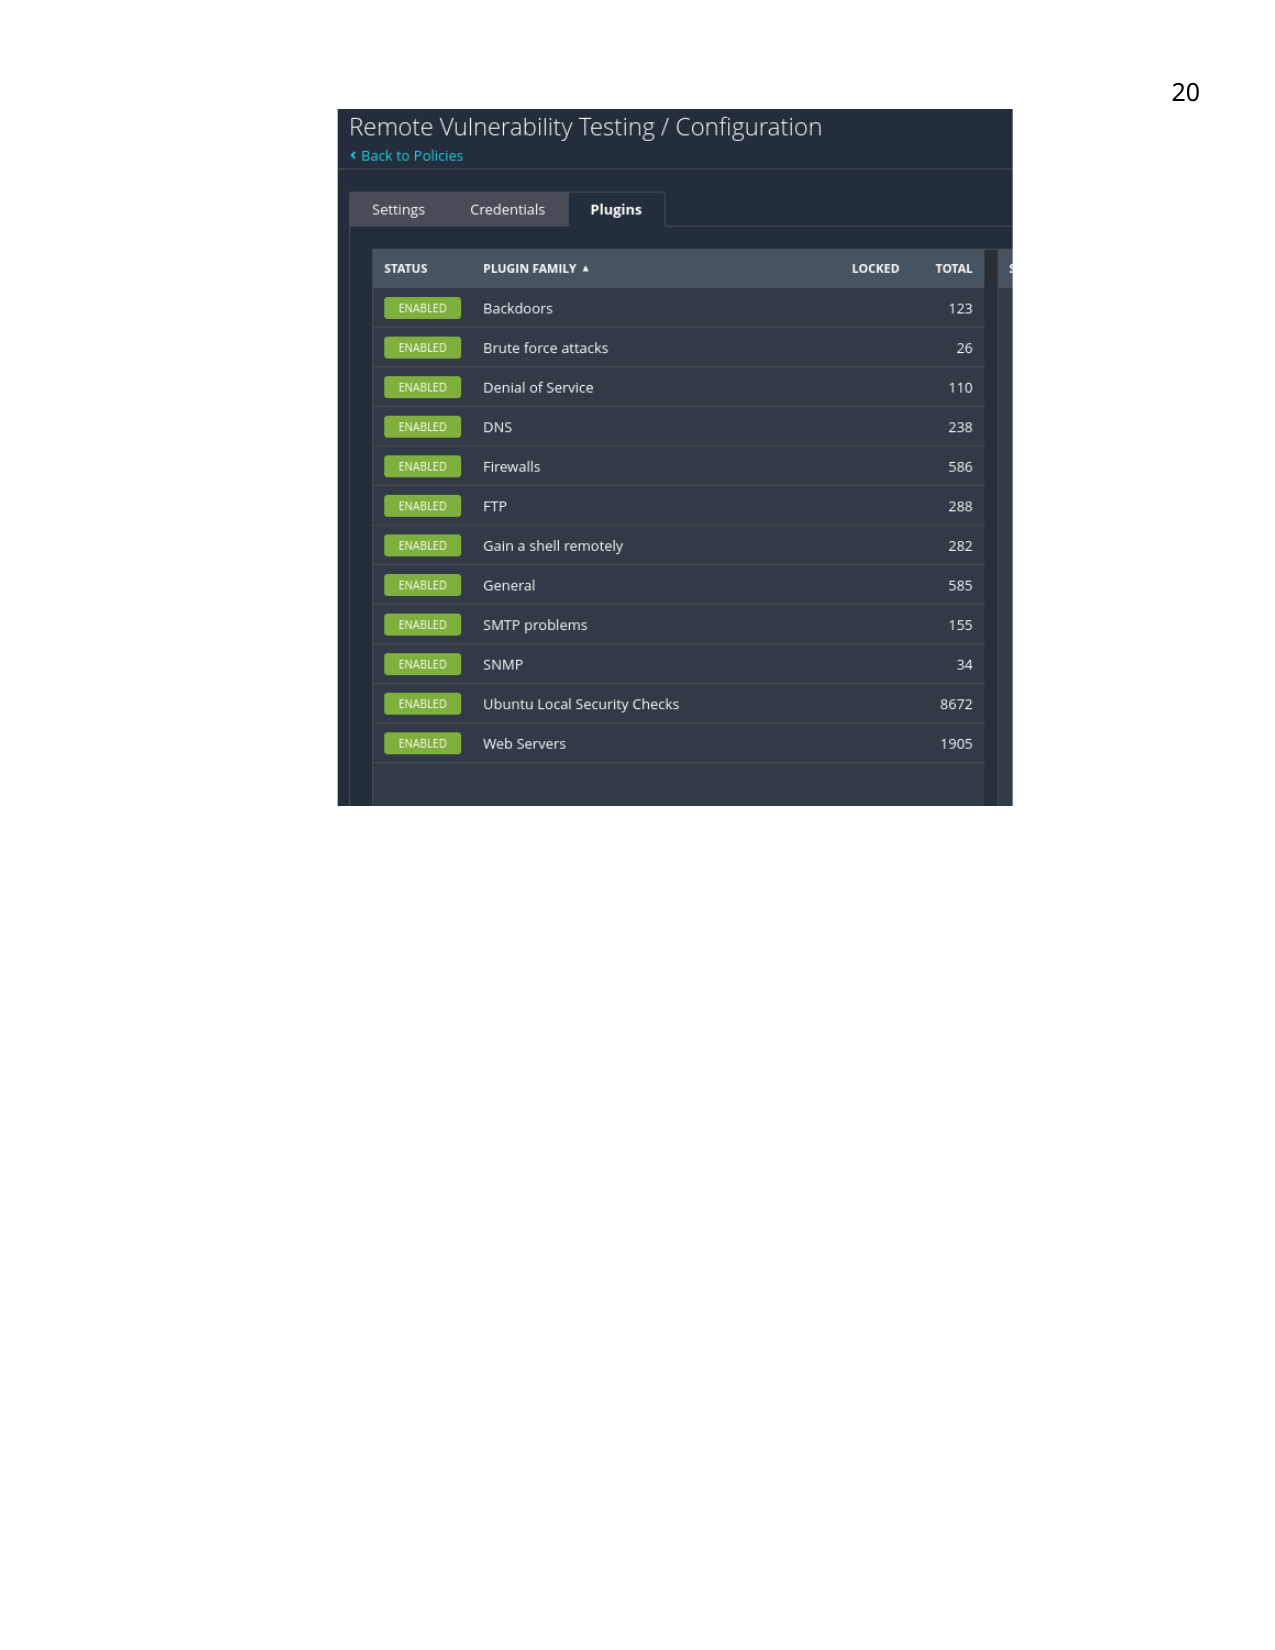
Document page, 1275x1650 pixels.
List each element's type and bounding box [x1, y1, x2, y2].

picture [337, 109, 1013, 806]
